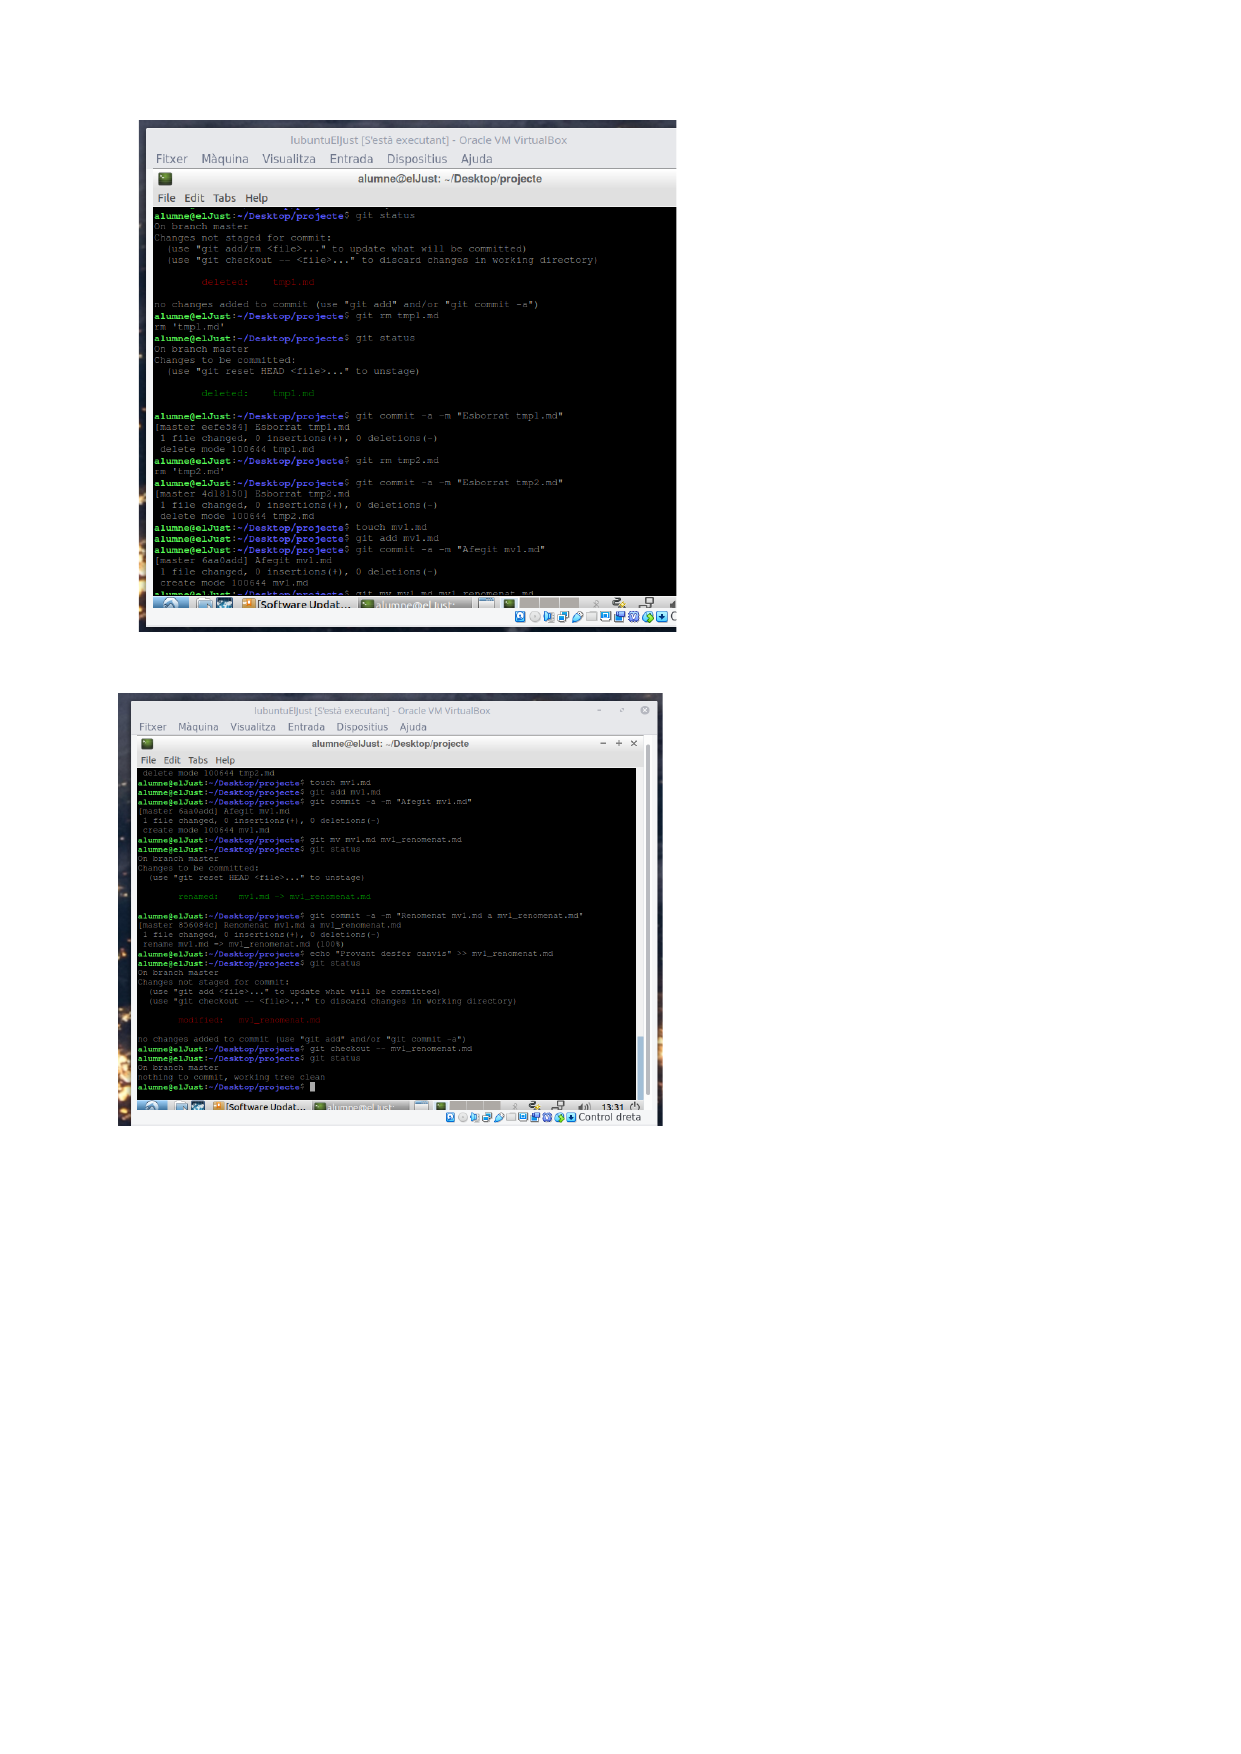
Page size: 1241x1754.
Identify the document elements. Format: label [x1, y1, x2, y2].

picture [138, 120, 290, 320]
picture [118, 693, 283, 859]
